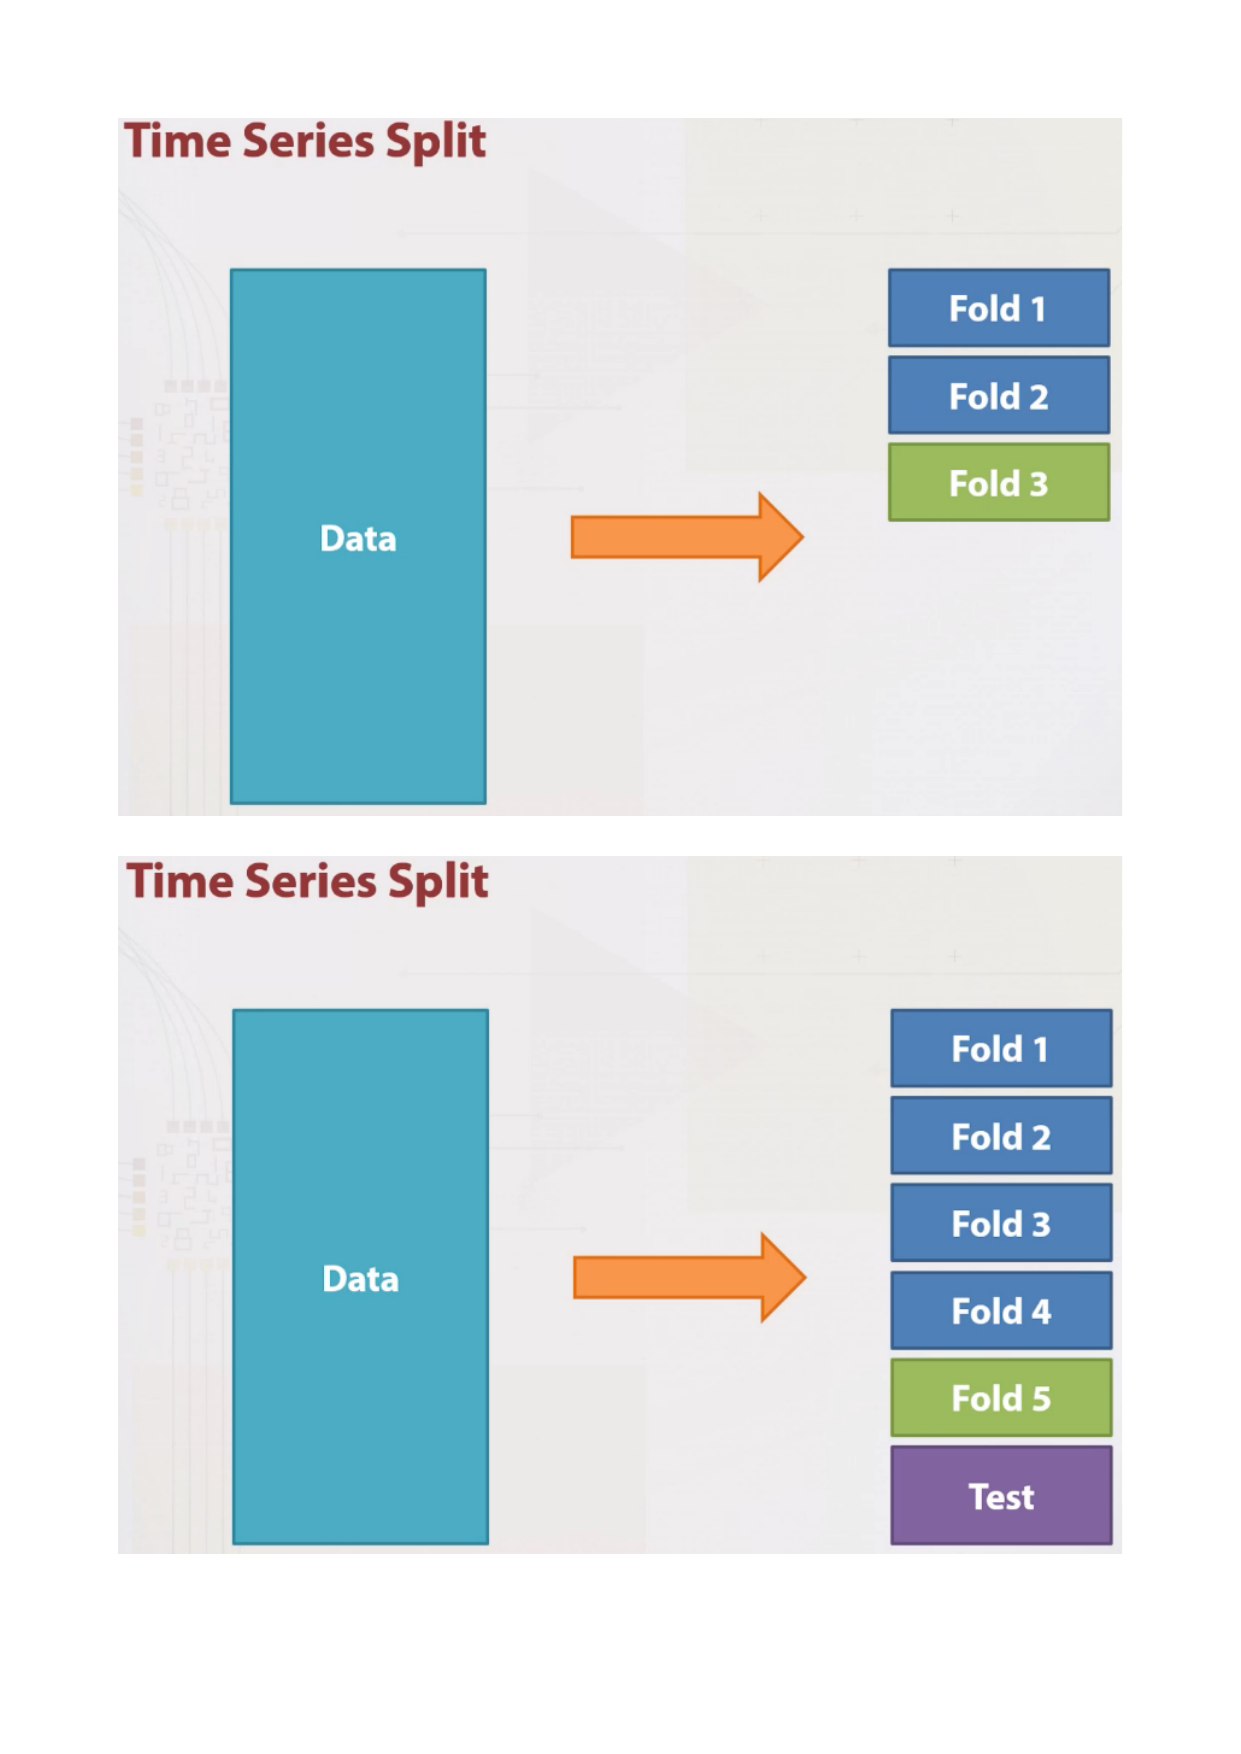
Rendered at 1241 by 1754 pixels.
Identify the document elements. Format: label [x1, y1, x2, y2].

picture [118, 118, 1123, 816]
picture [118, 856, 1123, 1554]
